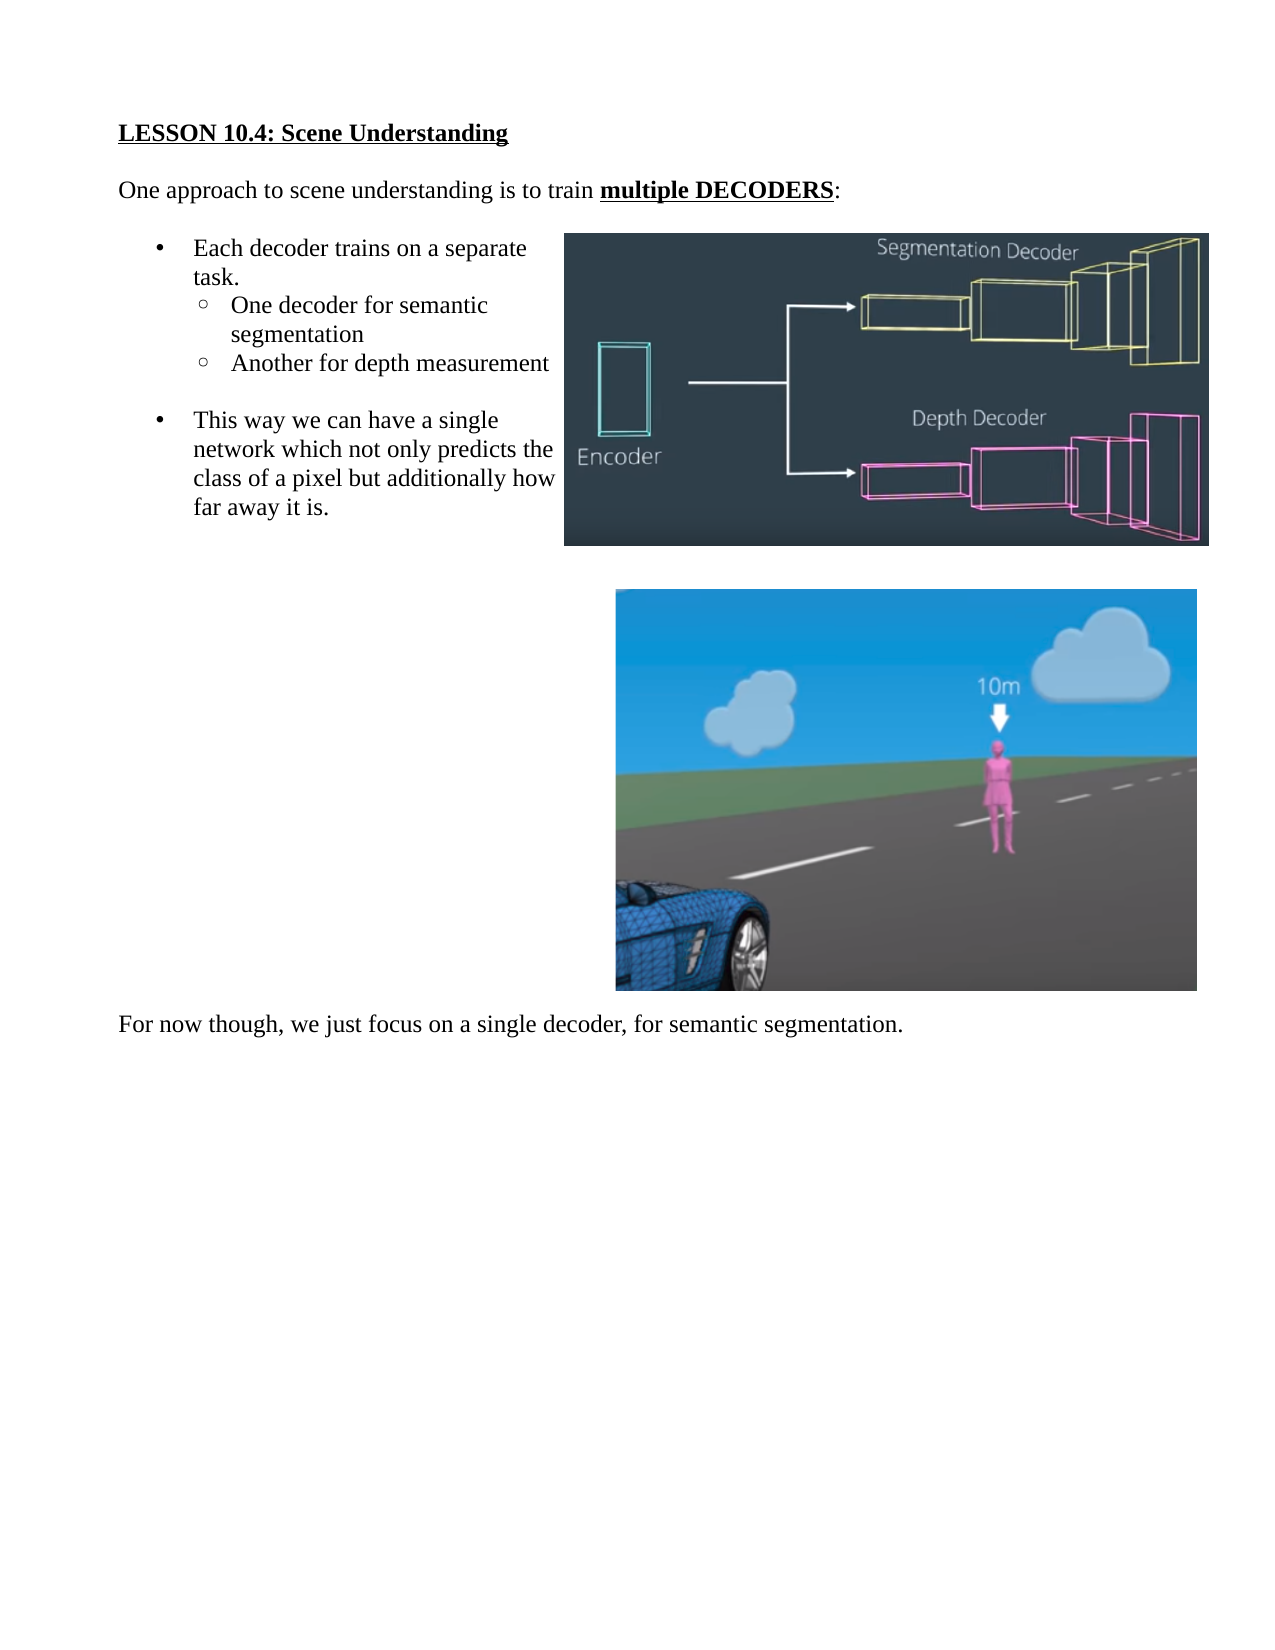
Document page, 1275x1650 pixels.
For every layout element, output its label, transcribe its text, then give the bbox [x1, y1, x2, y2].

list One decoder for semantic segmentation [193, 291, 564, 348]
text LESSON 10.4: Scene Understanding [118, 118, 1157, 147]
list Each decoder trains on a separate task. [156, 233, 564, 291]
text For now though, we just focus on a single decoder, for semantic segmentation. [118, 1009, 1157, 1038]
picture [564, 233, 1209, 546]
text One approach to scene understanding is to train multiple DECODERS: [118, 176, 1157, 204]
list This way we can have a single network which not only predicts the class of a pixel but additionally how far away it is. [156, 406, 564, 521]
picture [615, 589, 1197, 991]
list Another for depth measurement [193, 348, 564, 377]
